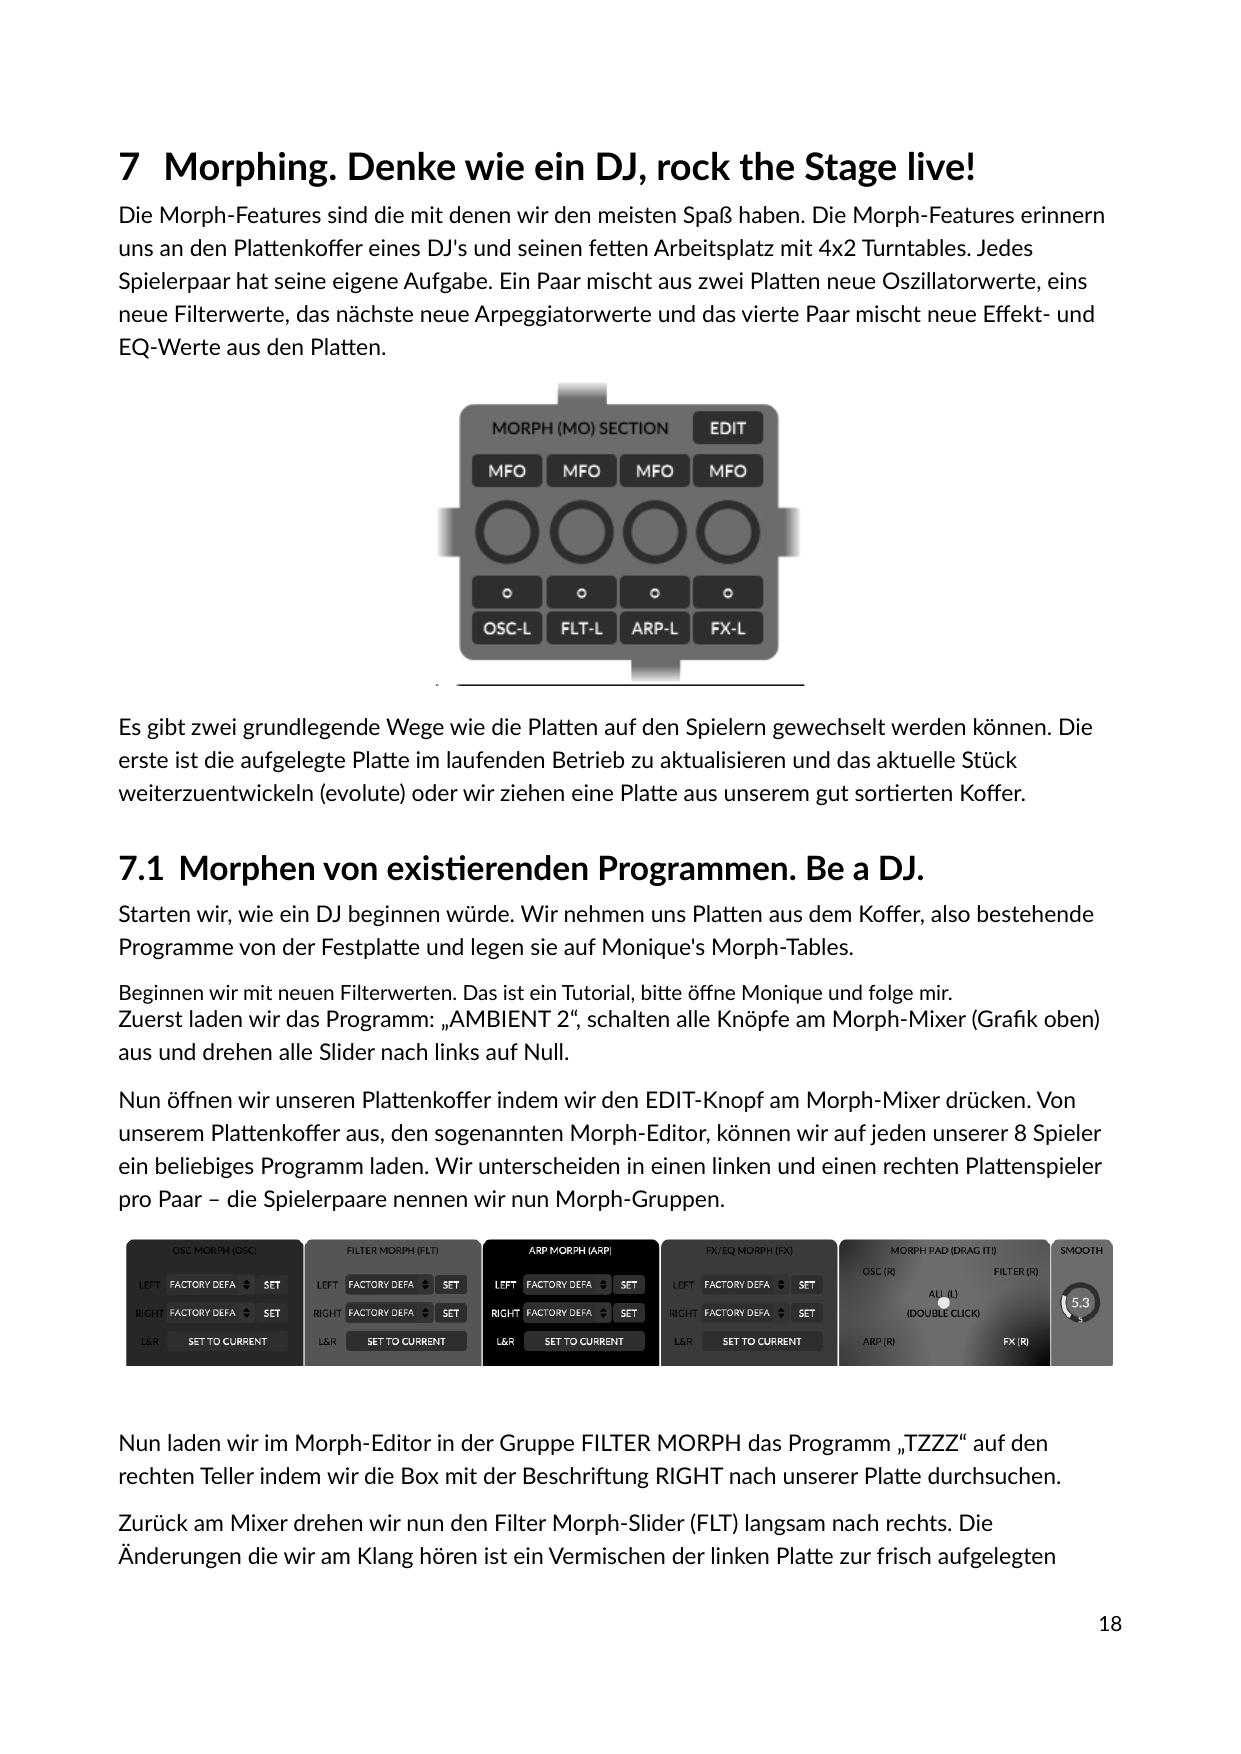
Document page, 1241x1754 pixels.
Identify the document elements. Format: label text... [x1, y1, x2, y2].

text Nun laden wir im Morph-Editor in der Gruppe FILTER MORPH das Programm „TZZZ“ auf den rechten Teller indem wir die Box mit der Beschriftung RIGHT nach unserer Platte durchsuchen. [118, 1429, 1122, 1489]
text Zurück am Mixer drehen wir nun den Filter Morph-Slider (FLT) langsam nach rechts. Die Änderungen die wir am Klang hören ist ein Vermischen der linken Platte zur frisch aufgelegten [118, 1509, 1122, 1570]
text Beginnen wir mit neuen Filterwerten. Das ist ein Tutorial, bitte öffne Monique und folge mir. [118, 980, 1122, 1005]
text Die Morph-Features sind die mit denen wir den meisten Spaß haben. Die Morph-Features erinnern uns an den Plattenkoffer eines DJ's und seinen fetten Arbeitsplatz mit 4x2 Turntables. Jedes Spielerpaar hat seine eigene Aufgabe. Ein Paar mischt aus zwei Platten neue Oszillatorwerte, eins neue Filterwerte, das nächste neue Arpeggiatorwerte und das vierte Paar mischt neue Effekt- und EQ-Werte aus den Platten. [118, 201, 1122, 360]
text Es gibt zwei grundlegende Wege wie die Platten auf den Spielern gewechselt werden können. Die erste ist die aufgelegte Platte im laufenden Betrieb zu aktualisieren und das aktuelle Stück weiterzuentwickeln (evolute) oder wir ziehen eine Platte aus unserem gut sortierten Koffer. [118, 713, 1122, 806]
text Zuerst laden wir das Programm: „AMBIENT 2“, schalten alle Knöpfe am Morph-Mixer (Grafik oben) aus und drehen alle Slider nach links auf Null. [118, 1005, 1122, 1066]
text Starten wir, wie ein DJ beginnen würde. Wir nehmen uns Platten aus dem Koffer, also bestehende Programme von der Festplatte und legen sie auf Monique's Morph-Tables. [118, 900, 1122, 960]
subtitle Morphing. Denke wie ein DJ, rock the Stage live! [118, 143, 1122, 189]
text Nun öffnen wir unseren Plattenkoffer indem wir den EDIT-Knopf am Morph-Mixer drücken. Von unserem Plattenkoffer aus, den sogenannten Morph-Editor, können wir auf jeden unserer 8 Spieler ein beliebiges Programm laden. Wir unterscheiden in einen linken und einen rechten Plattenspieler pro Paar – die Spielerpaare nennen wir nun Morph-Gruppen. [118, 1086, 1122, 1212]
subtitle Morphen von existierenden Programmen. Be a DJ. [118, 847, 1122, 887]
picture [435, 380, 805, 686]
picture [118, 1231, 1123, 1376]
